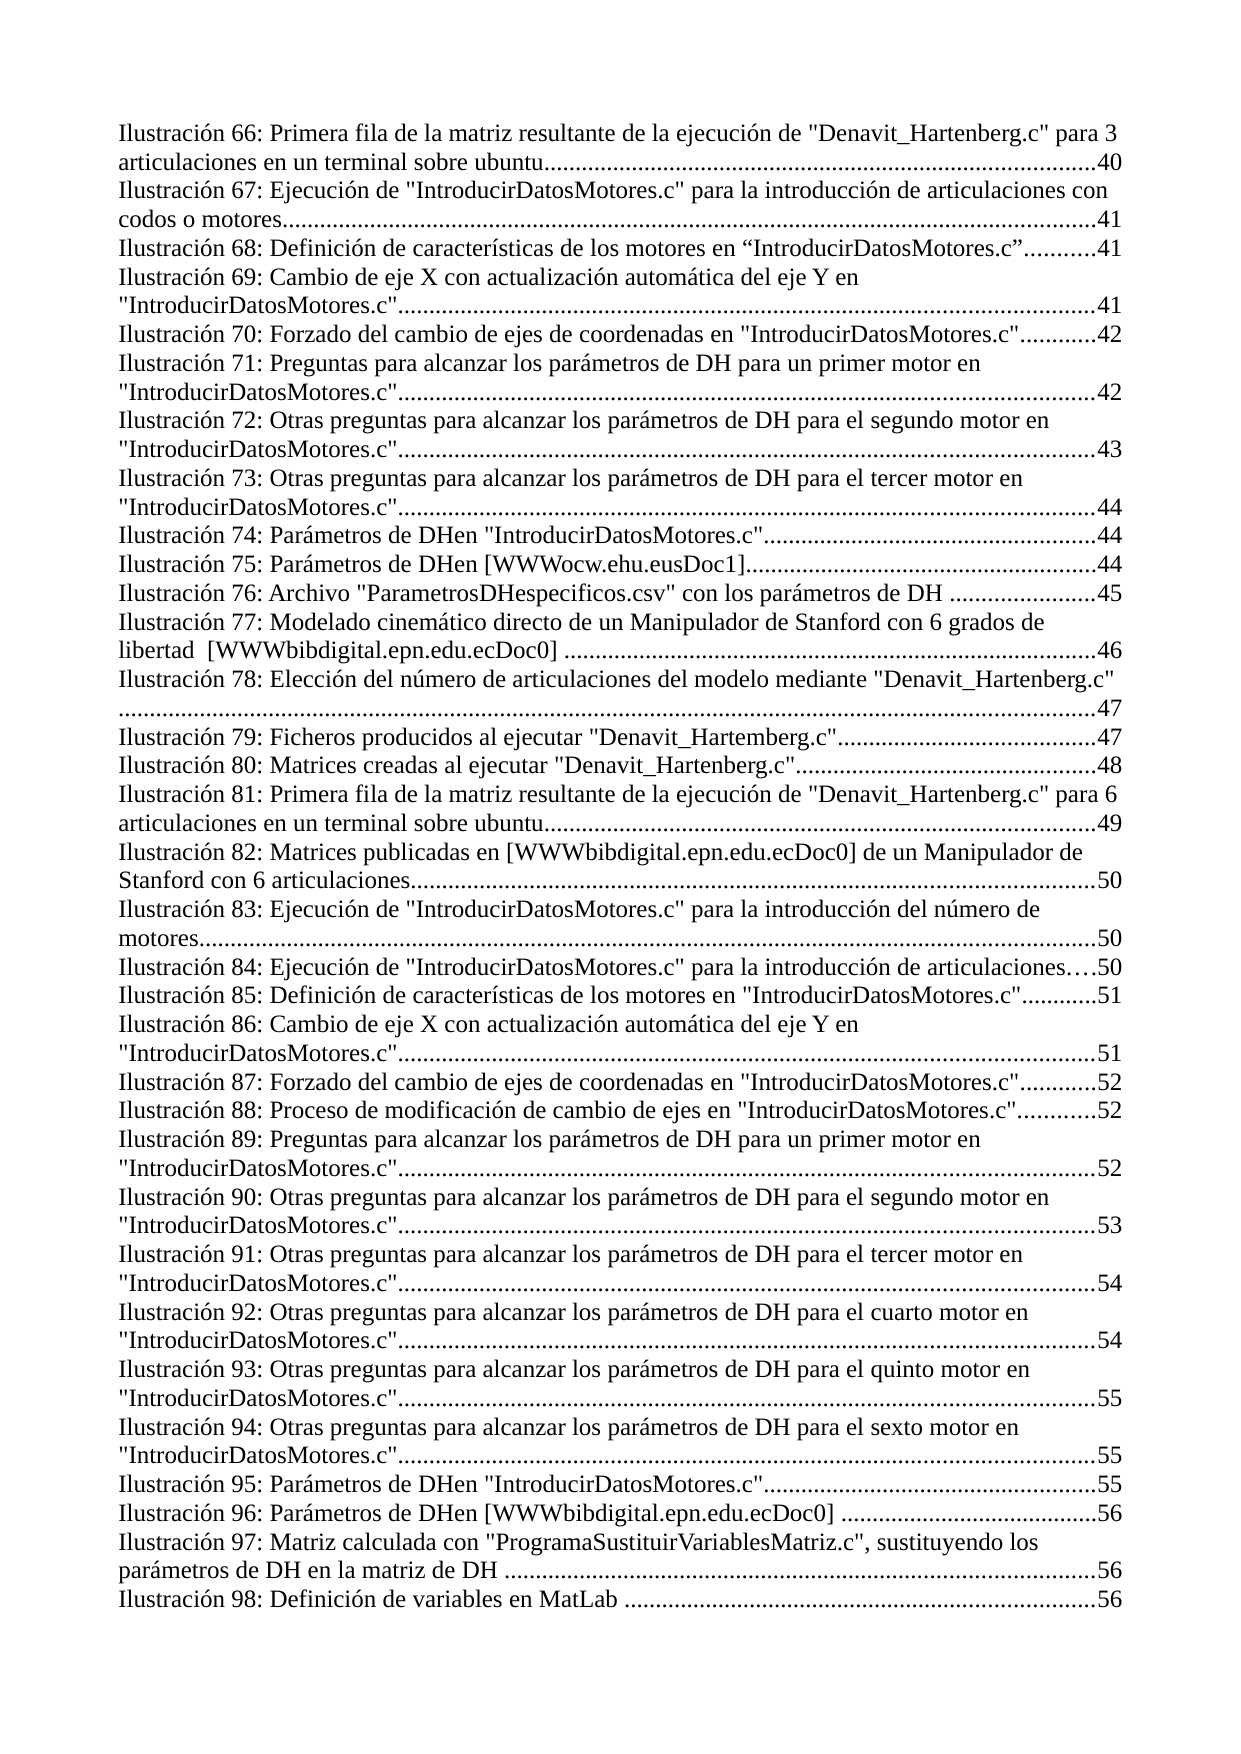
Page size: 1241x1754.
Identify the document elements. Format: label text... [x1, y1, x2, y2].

text Ilustración 79: Ficheros producidos al ejecutar "Denavit_Hartemberg.c" 47 [118, 722, 1122, 751]
text Ilustración 72: Otras preguntas para alcanzar los parámetros de DH para el segundo motor en "IntroducirDatosMotores.c" 43 [118, 406, 1122, 463]
text Ilustración 84: Ejecución de "IntroducirDatosMotores.c" para la introducción de articulaciones 50 [118, 952, 1122, 981]
text Ilustración 66: Primera fila de la matriz resultante de la ejecución de "Denavit_Hartenberg.c" para 3 articulaciones en un terminal sobre ubuntu 40 [118, 118, 1122, 176]
text Ilustración 82: Matrices publicadas en [WWWbibdigital.epn.edu.ecDoc0] de un Manipulador de Stanford con 6 articulaciones 50 [118, 837, 1122, 894]
text Ilustración 97: Matriz calculada con "ProgramaSustituirVariablesMatriz.c", sustituyendo los parámetros de DH en la matriz de DH 56 [118, 1527, 1122, 1584]
text Ilustración 95: Parámetros de DHen "IntroducirDatosMotores.c" 55 [118, 1469, 1122, 1498]
text Ilustración 91: Otras preguntas para alcanzar los parámetros de DH para el tercer motor en "IntroducirDatosMotores.c" 54 [118, 1239, 1122, 1297]
text Ilustración 76: Archivo "ParametrosDHespecificos.csv" con los parámetros de DH 45 [118, 578, 1122, 607]
text Ilustración 70: Forzado del cambio de ejes de coordenadas en "IntroducirDatosMotores.c" 42 [118, 319, 1122, 348]
text Ilustración 74: Parámetros de DHen "IntroducirDatosMotores.c" 44 [118, 521, 1122, 549]
text Ilustración 68: Definición de características de los motores en “IntroducirDatosMotores.c” 41 [118, 233, 1122, 262]
text Ilustración 73: Otras preguntas para alcanzar los parámetros de DH para el tercer motor en "IntroducirDatosMotores.c" 44 [118, 463, 1122, 521]
text Ilustración 92: Otras preguntas para alcanzar los parámetros de DH para el cuarto motor en "IntroducirDatosMotores.c" 54 [118, 1297, 1122, 1354]
text Ilustración 77: Modelado cinemático directo de un Manipulador de Stanford con 6 grados de libertad [WWWbibdigital.epn.edu.ecDoc0] 46 [118, 607, 1122, 664]
text Ilustración 80: Matrices creadas al ejecutar "Denavit_Hartenberg.c" 48 [118, 751, 1122, 779]
text Ilustración 90: Otras preguntas para alcanzar los parámetros de DH para el segundo motor en "IntroducirDatosMotores.c" 53 [118, 1182, 1122, 1239]
text Ilustración 78: Elección del número de articulaciones del modelo mediante "Denavit_Hartenberg.c" 47 [118, 664, 1122, 722]
text Ilustración 98: Definición de variables en MatLab 56 [118, 1584, 1122, 1613]
text Ilustración 86: Cambio de eje X con actualización automática del eje Y en "IntroducirDatosMotores.c" 51 [118, 1009, 1122, 1067]
text Ilustración 94: Otras preguntas para alcanzar los parámetros de DH para el sexto motor en "IntroducirDatosMotores.c" 55 [118, 1412, 1122, 1469]
text Ilustración 75: Parámetros de DHen [WWWocw.ehu.eusDoc1] 44 [118, 549, 1122, 578]
text Ilustración 69: Cambio de eje X con actualización automática del eje Y en "IntroducirDatosMotores.c" 41 [118, 262, 1122, 319]
text Ilustración 96: Parámetros de DHen [WWWbibdigital.epn.edu.ecDoc0] 56 [118, 1498, 1122, 1527]
text Ilustración 83: Ejecución de "IntroducirDatosMotores.c" para la introducción del número de motores 50 [118, 894, 1122, 952]
text Ilustración 87: Forzado del cambio de ejes de coordenadas en "IntroducirDatosMotores.c" 52 [118, 1067, 1122, 1096]
text Ilustración 85: Definición de características de los motores en "IntroducirDatosMotores.c" 51 [118, 981, 1122, 1009]
text Ilustración 88: Proceso de modificación de cambio de ejes en "IntroducirDatosMotores.c" 52 [118, 1096, 1122, 1124]
text Ilustración 93: Otras preguntas para alcanzar los parámetros de DH para el quinto motor en "IntroducirDatosMotores.c" 55 [118, 1354, 1122, 1412]
text Ilustración 89: Preguntas para alcanzar los parámetros de DH para un primer motor en "IntroducirDatosMotores.c" 52 [118, 1124, 1122, 1182]
text Ilustración 71: Preguntas para alcanzar los parámetros de DH para un primer motor en "IntroducirDatosMotores.c" 42 [118, 348, 1122, 406]
text Ilustración 67: Ejecución de "IntroducirDatosMotores.c" para la introducción de articulaciones con codos o motores 41 [118, 176, 1122, 233]
text Ilustración 81: Primera fila de la matriz resultante de la ejecución de "Denavit_Hartenberg.c" para 6 articulaciones en un terminal sobre ubuntu 49 [118, 779, 1122, 837]
